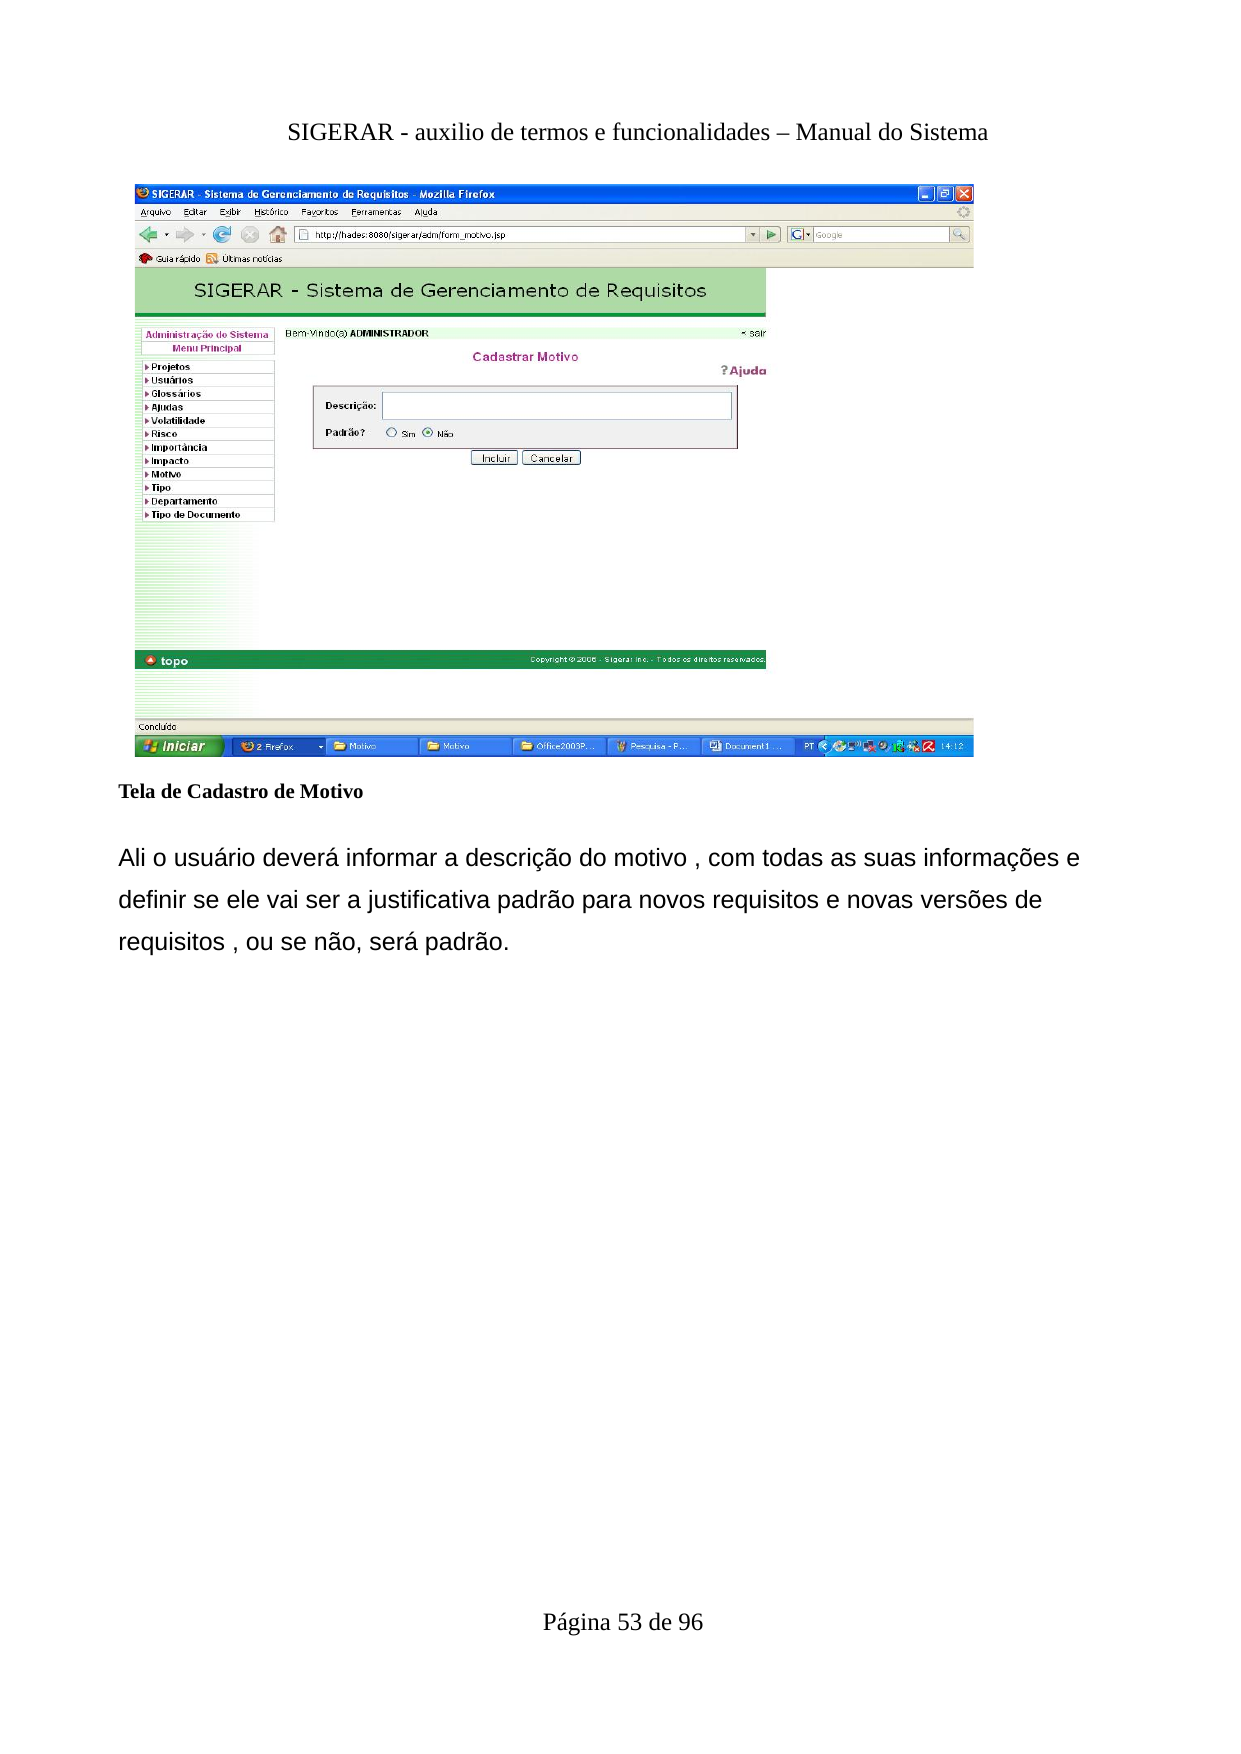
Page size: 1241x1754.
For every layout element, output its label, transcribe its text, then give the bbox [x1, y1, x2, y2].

picture [134, 184, 974, 757]
text Ali o usuário deverá informar a descrição do motivo , com todas as suas informações e definir se ele vai ser a justificativa padrão para novos requisitos e novas versões de requisitos , ou se não, será padrão. [118, 844, 1134, 956]
text Tela de Cadastro de Motivo [118, 779, 1134, 803]
